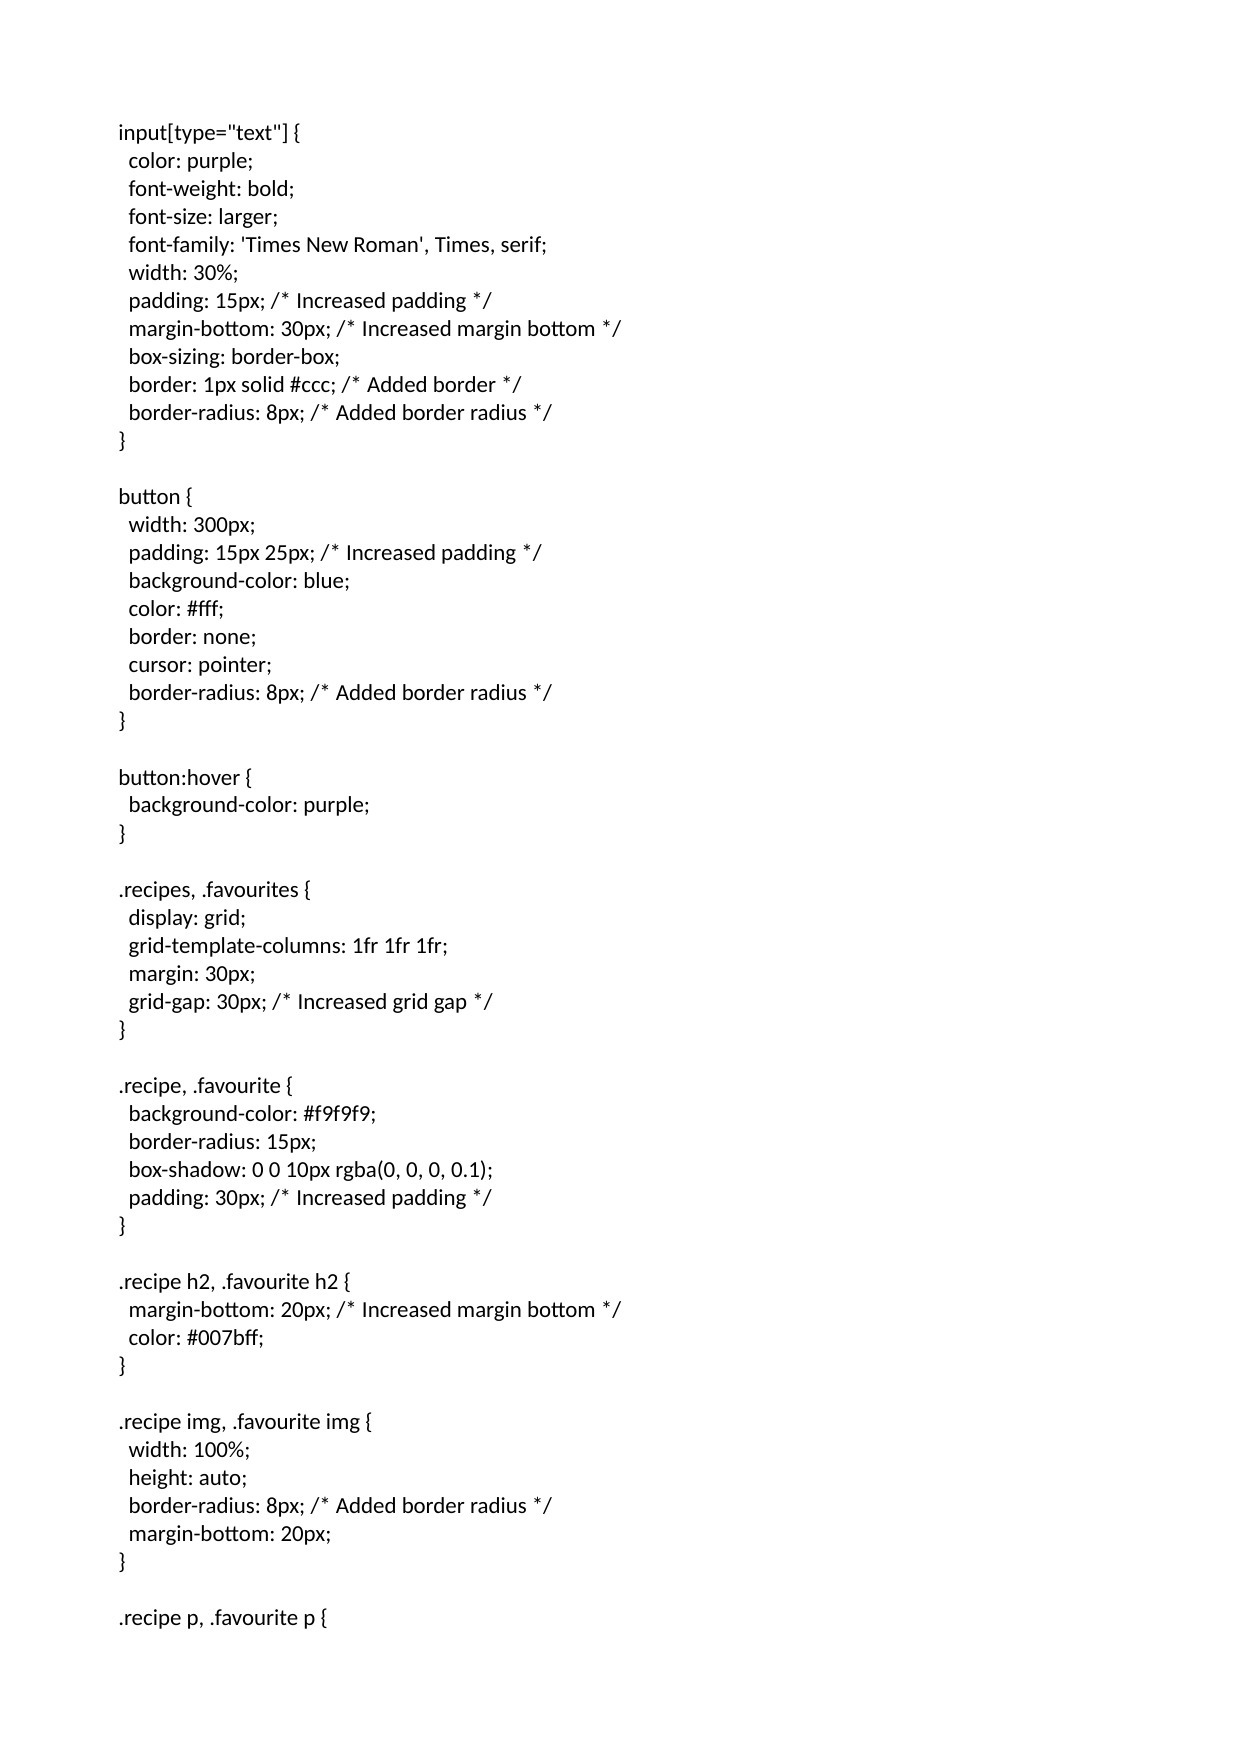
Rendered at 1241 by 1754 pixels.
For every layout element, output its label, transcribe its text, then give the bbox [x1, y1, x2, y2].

list padding: 15px; /* Increased padding */ [118, 286, 1122, 314]
list box-shadow: 0 0 10px rgba(0, 0, 0, 0.1); [118, 1155, 1122, 1183]
list .recipe img, .favourite img { [118, 1407, 1122, 1435]
list border-radius: 8px; /* Added border radius */ [118, 1491, 1122, 1519]
list button { [118, 482, 1122, 510]
list } [118, 1351, 1122, 1379]
list grid-template-columns: 1fr 1fr 1fr; [118, 931, 1122, 959]
list background-color: purple; [118, 791, 1122, 819]
list input[type="text"] { [118, 118, 1122, 146]
list font-family: 'Times New Roman', Times, serif; [118, 230, 1122, 258]
list margin: 30px; [118, 959, 1122, 987]
list color: purple; [118, 146, 1122, 174]
list background-color: blue; [118, 566, 1122, 594]
list font-weight: bold; [118, 174, 1122, 202]
list width: 30%; [118, 258, 1122, 286]
list margin-bottom: 30px; /* Increased margin bottom */ [118, 314, 1122, 342]
list .recipe, .favourite { [118, 1071, 1122, 1099]
list height: auto; [118, 1463, 1122, 1491]
list width: 100%; [118, 1435, 1122, 1463]
list margin-bottom: 20px; [118, 1519, 1122, 1547]
list border-radius: 15px; [118, 1127, 1122, 1155]
list width: 300px; [118, 510, 1122, 538]
list padding: 30px; /* Increased padding */ [118, 1183, 1122, 1211]
list .recipes, .favourites { [118, 875, 1122, 903]
list border: 1px solid #ccc; /* Added border */ [118, 370, 1122, 398]
list } [118, 1211, 1122, 1239]
list background-color: #f9f9f9; [118, 1099, 1122, 1127]
list border-radius: 8px; /* Added border radius */ [118, 398, 1122, 426]
list padding: 15px 25px; /* Increased padding */ [118, 538, 1122, 566]
list .recipe h2, .favourite h2 { [118, 1267, 1122, 1295]
list .recipe p, .favourite p { [118, 1603, 1122, 1631]
list } [118, 1547, 1122, 1575]
list box-sizing: border-box; [118, 342, 1122, 370]
list cursor: pointer; [118, 651, 1122, 678]
list } [118, 819, 1122, 847]
list color: #007bff; [118, 1323, 1122, 1351]
list } [118, 707, 1122, 734]
list } [118, 1015, 1122, 1043]
list } [118, 426, 1122, 454]
list color: #fff; [118, 594, 1122, 622]
list grid-gap: 30px; /* Increased grid gap */ [118, 987, 1122, 1015]
list font-size: larger; [118, 202, 1122, 230]
list border-radius: 8px; /* Added border radius */ [118, 678, 1122, 707]
list display: grid; [118, 903, 1122, 931]
list button:hover { [118, 763, 1122, 791]
list border: none; [118, 622, 1122, 651]
list margin-bottom: 20px; /* Increased margin bottom */ [118, 1295, 1122, 1323]
